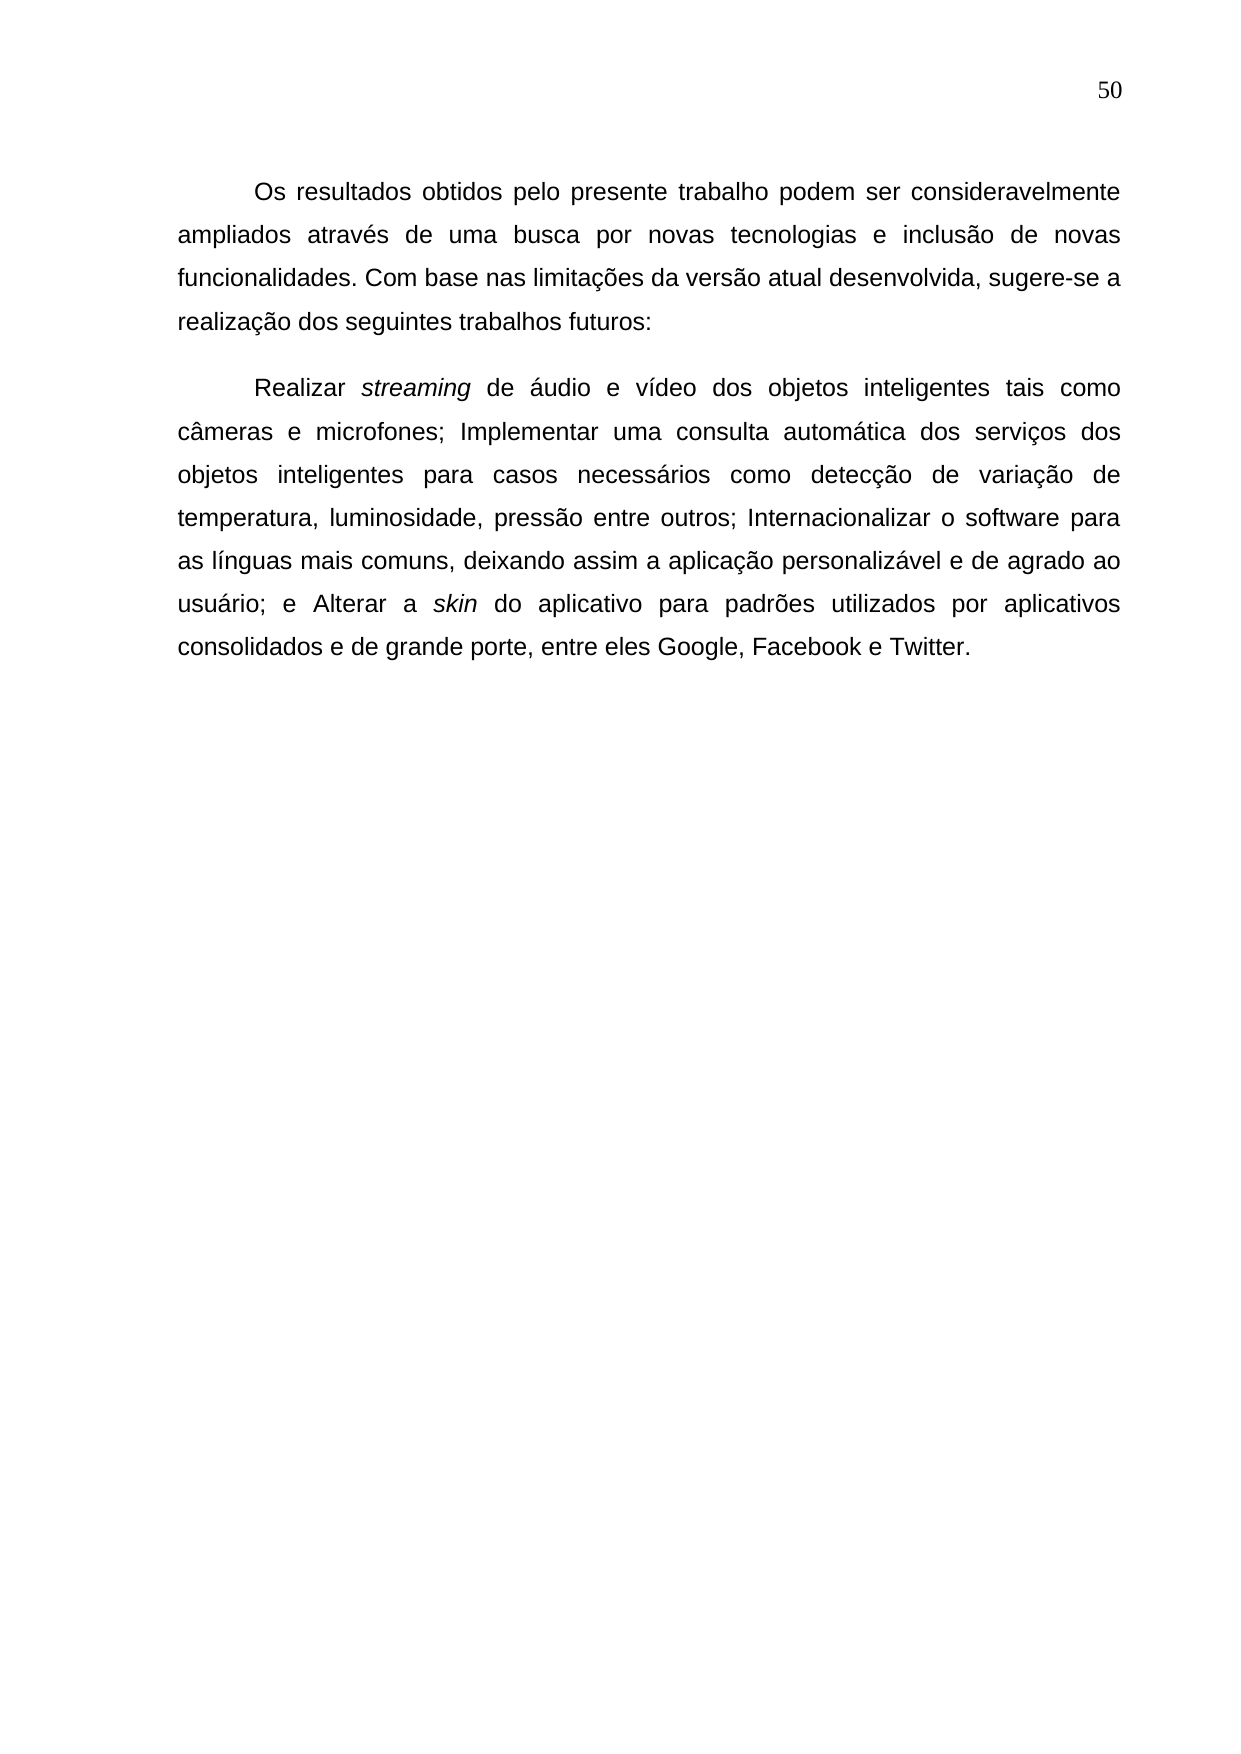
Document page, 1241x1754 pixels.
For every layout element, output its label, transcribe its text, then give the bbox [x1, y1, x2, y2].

text Os resultados obtidos pelo presente trabalho podem ser consideravelmente ampliados através de uma busca por novas tecnologias e inclusão de novas funcionalidades. Com base nas limitações da versão atual desenvolvida, sugere-se a realização dos seguintes trabalhos futuros: [177, 177, 1122, 335]
text Realizar streaming de áudio e vídeo dos objetos inteligentes tais como câmeras e microfones; Implementar uma consulta automática dos serviços dos objetos inteligentes para casos necessários como detecção de variação de temperatura, luminosidade, pressão entre outros; Internacionalizar o software para as línguas mais comuns, deixando assim a aplicação personalizável e de agrado ao usuário; e Alterar a skin do aplicativo para padrões utilizados por aplicativos consolidados e de grande porte, entre eles Google, Facebook e Twitter. [177, 373, 1122, 661]
